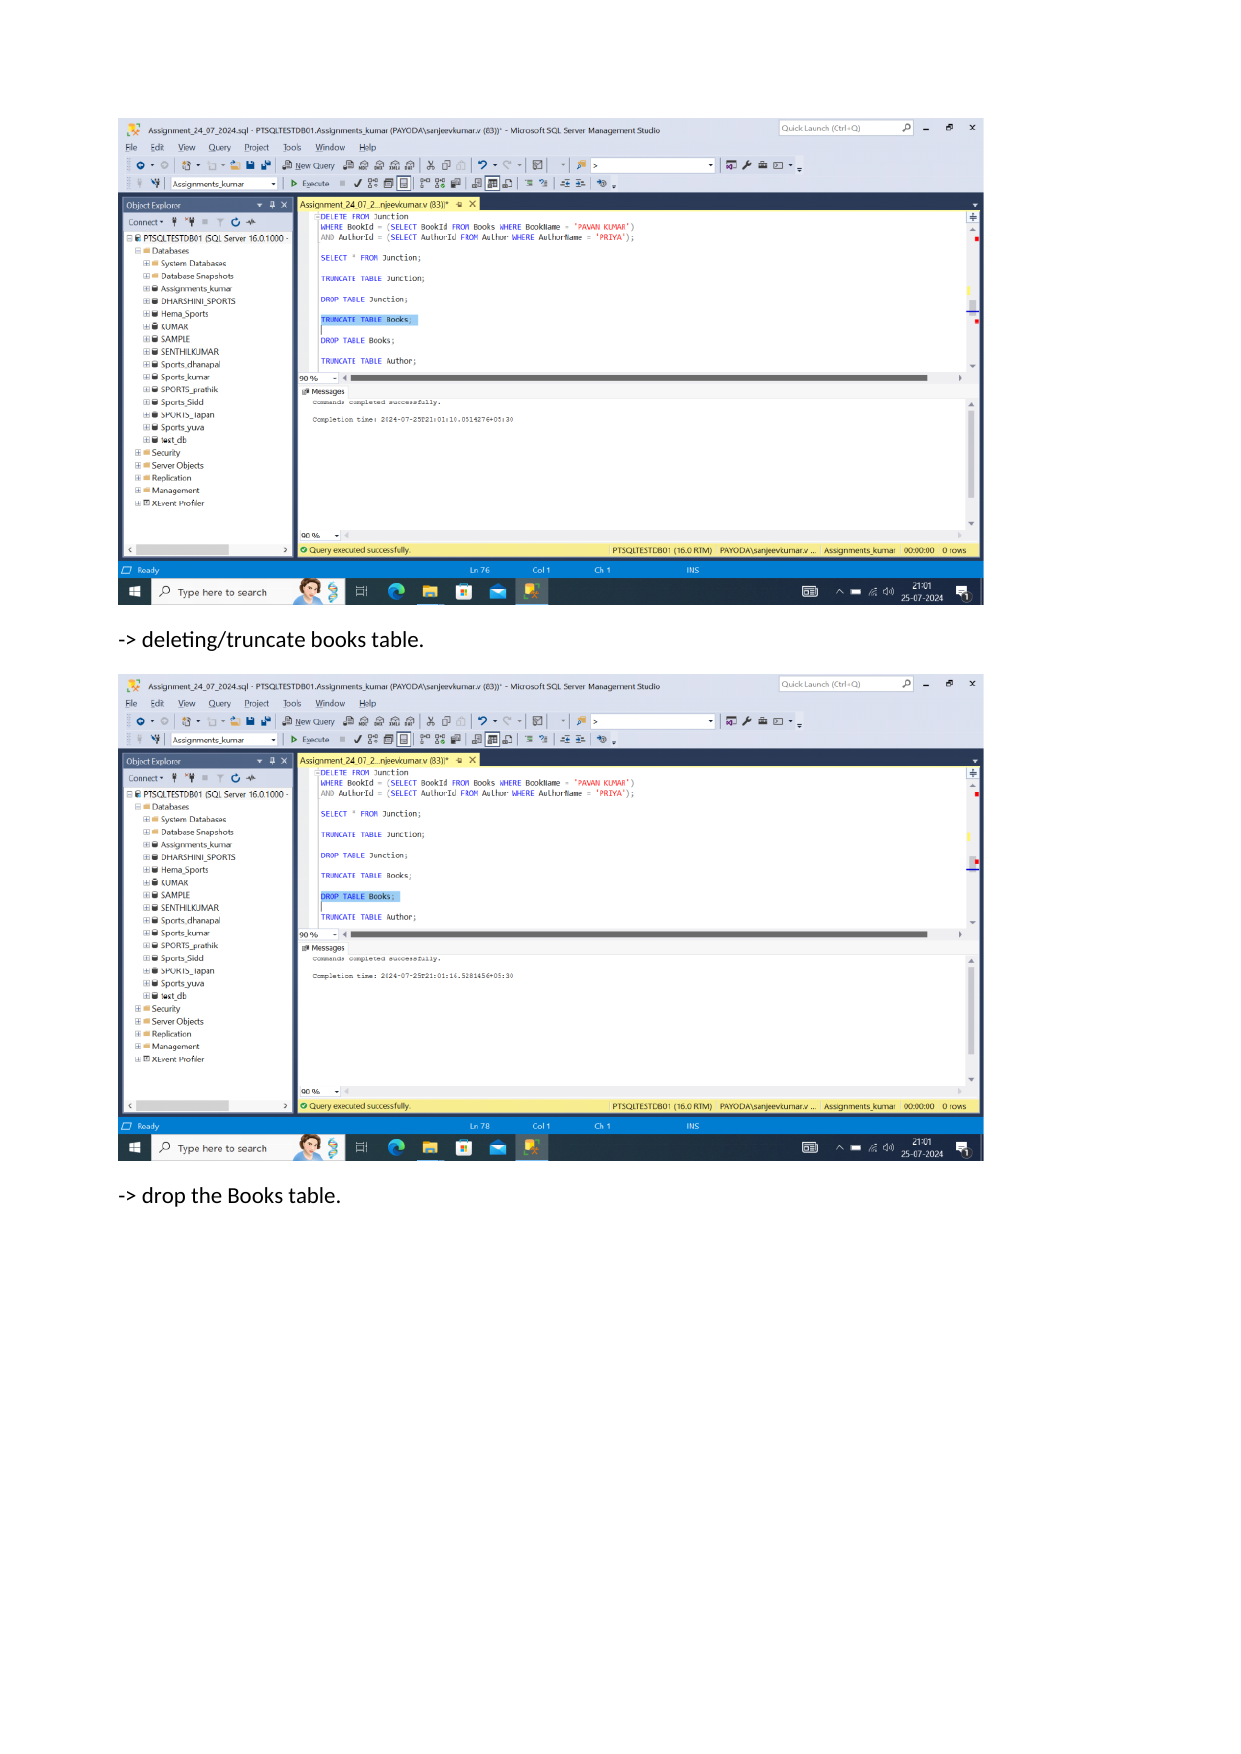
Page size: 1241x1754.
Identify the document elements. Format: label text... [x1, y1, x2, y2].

text -> deleting/truncate books table. [118, 625, 1122, 653]
text -> drop the Books table. [118, 1182, 1122, 1209]
